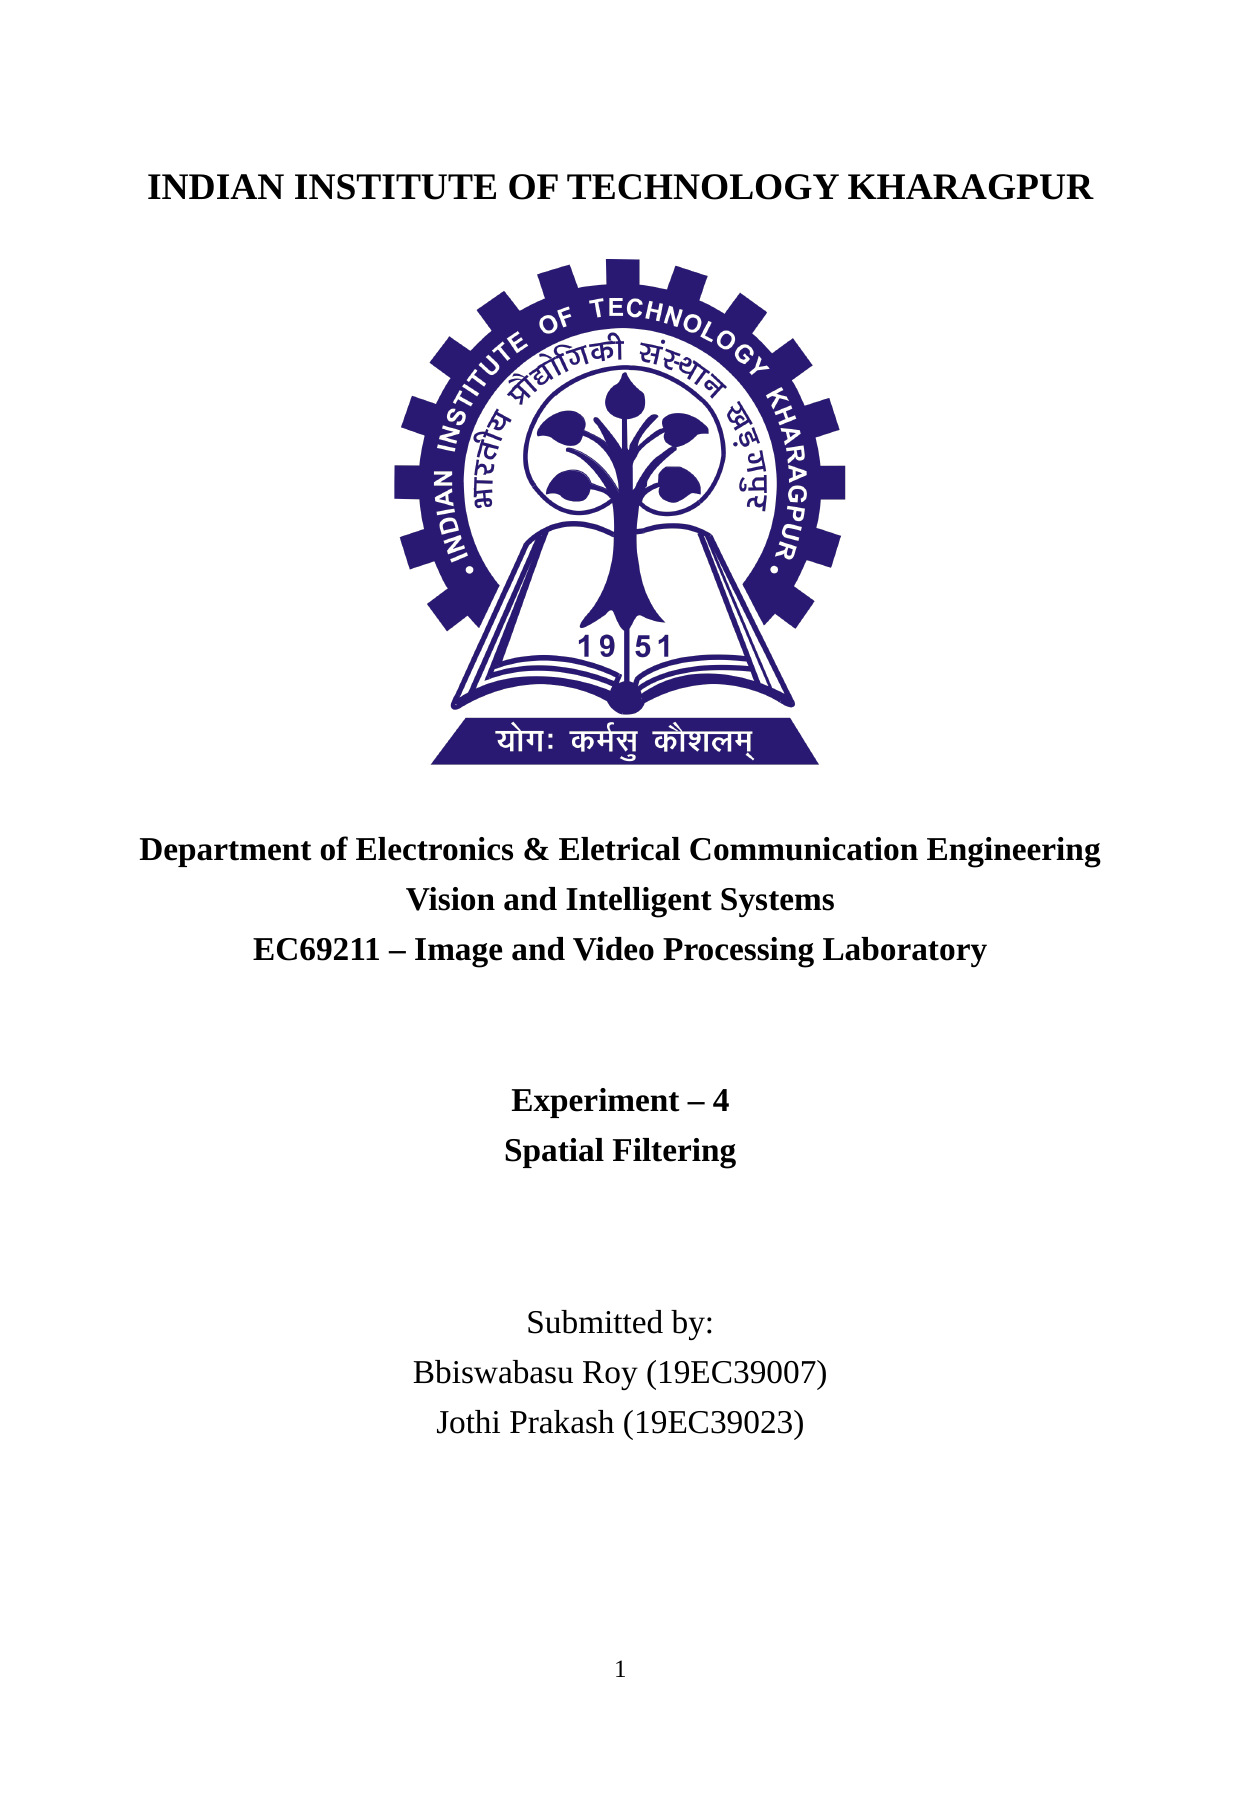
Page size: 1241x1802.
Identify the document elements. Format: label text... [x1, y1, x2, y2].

text Submitted by: [118, 1302, 1122, 1341]
picture [394, 259, 846, 765]
text Department of Electronics & Eletrical Communication Engineering [118, 829, 1122, 867]
text Vision and Intelligent Systems [118, 879, 1122, 918]
text EC69211 – Image and Video Processing Laboratory [118, 929, 1122, 968]
text Spatial Filtering [118, 1130, 1122, 1169]
text Jothi Prakash (19EC39023) [118, 1403, 1122, 1441]
text INDIAN INSTITUTE OF TECHNOLOGY KHARAGPUR [118, 165, 1122, 208]
text Experiment – 4 [118, 1080, 1122, 1118]
text Bbiswabasu Roy (19EC39007) [118, 1353, 1122, 1391]
